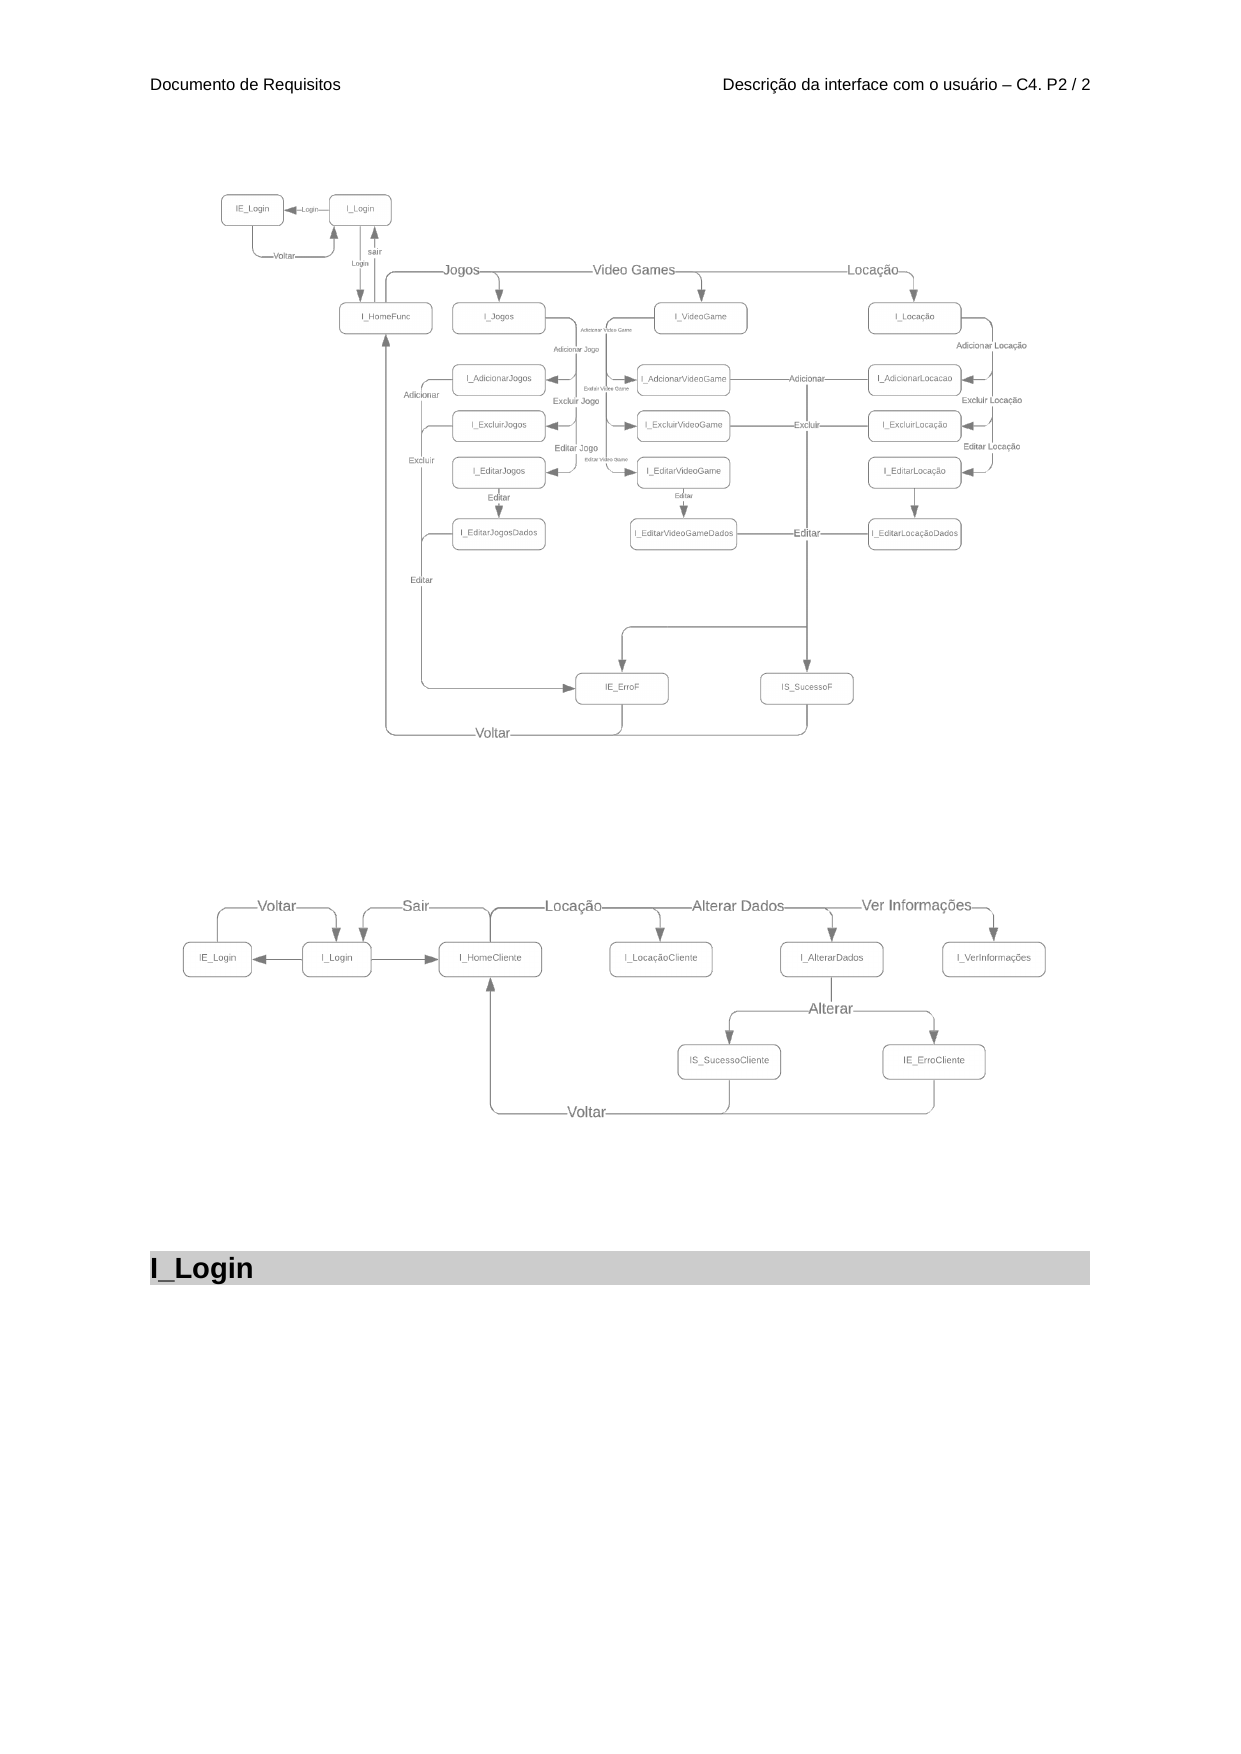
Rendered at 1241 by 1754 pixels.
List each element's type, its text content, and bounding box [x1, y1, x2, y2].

subtitle I_Login [150, 1251, 1090, 1285]
picture [150, 150, 1091, 807]
picture [150, 838, 1091, 1169]
